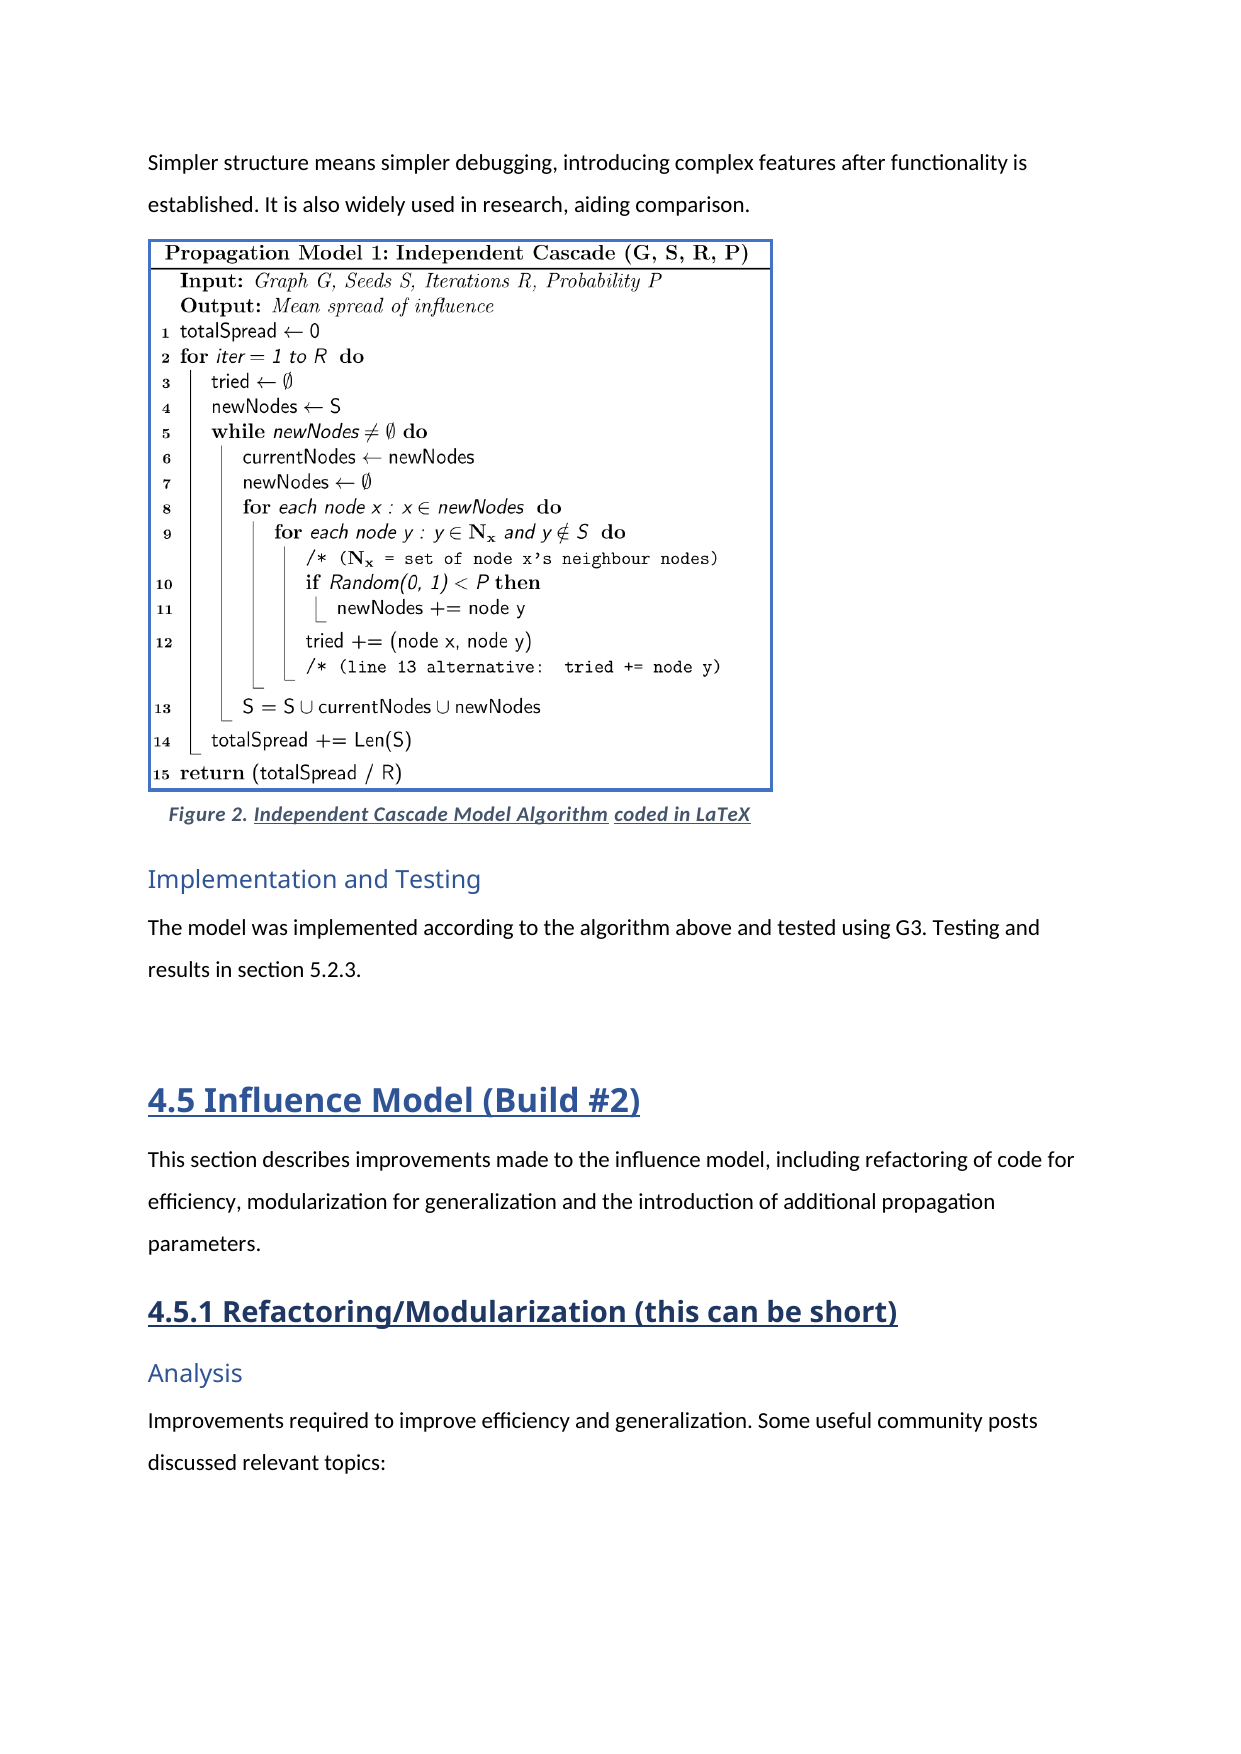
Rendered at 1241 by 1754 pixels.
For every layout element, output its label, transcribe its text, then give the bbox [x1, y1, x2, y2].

subtitle Implementation and Testing [148, 252, 1092, 896]
subtitle 4.5.1 Refactoring/Modularization (this can be short) [148, 1292, 1092, 1331]
text Figure 2. Independent Cascade Model Algorithm coded in LaTeX [147, 801, 773, 827]
text This section describes improvements made to the influence model, including refactoring of code for efficiency, modularization for generalization and the introduction of additional propagation parameters. [148, 1145, 1092, 1257]
text Simpler structure means simpler debugging, introducing complex features after functionality is established. It is also widely used in research, aiding comparison. [148, 148, 1092, 218]
subtitle Analysis [148, 1355, 1092, 1389]
text Improvements required to improve efficiency and generalization. Some useful community posts discussed relevant topics: [148, 1406, 1092, 1476]
text The model was implemented according to the algorithm above and tested using G3. Testing and results in section 5.2.3. [148, 913, 1092, 983]
subtitle 4.5 Influence Model (Build #2) [148, 1077, 1092, 1122]
text [147, 827, 773, 862]
